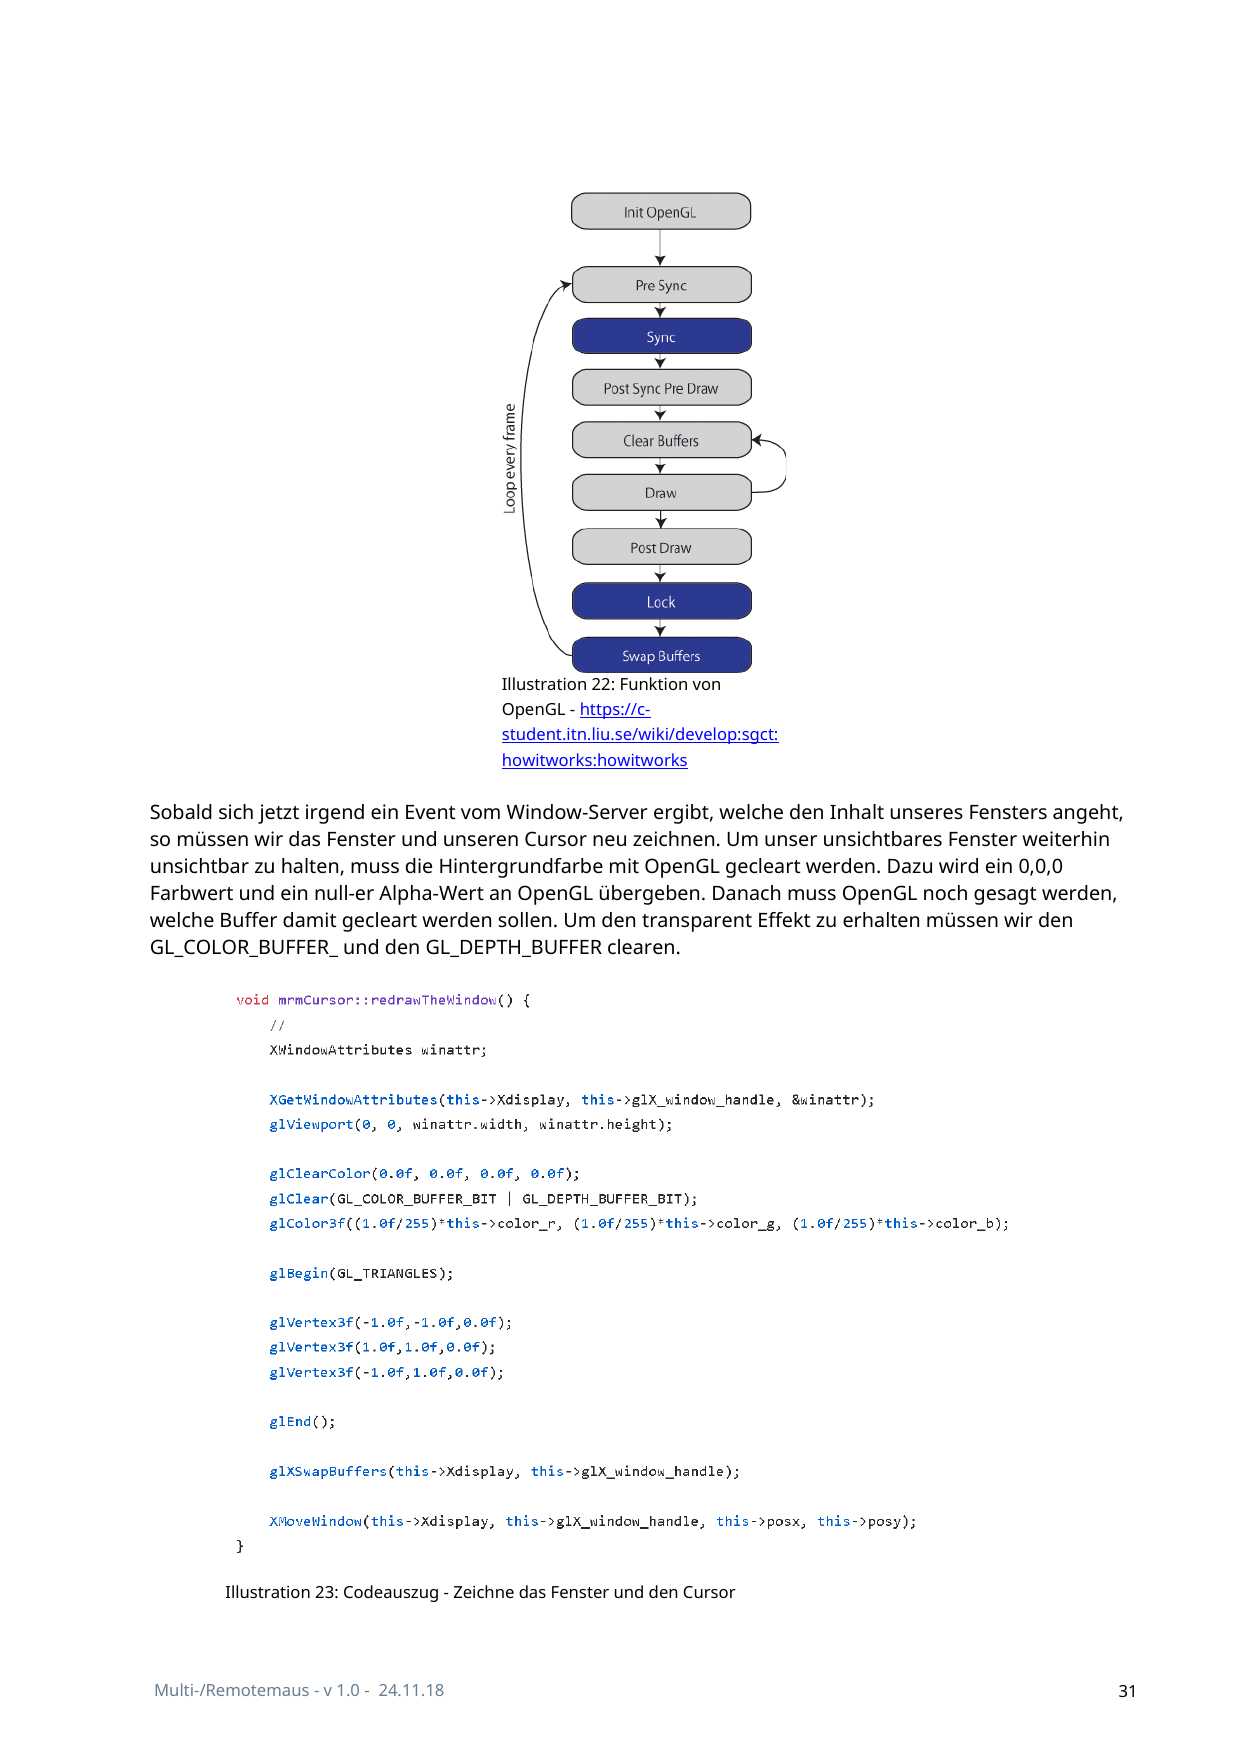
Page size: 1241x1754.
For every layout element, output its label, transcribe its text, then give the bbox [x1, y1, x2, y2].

text Illustration 22: Funktion von OpenGL - https://c-student.itn.liu.se/wiki/develop:sgct:howitworks:howitworks [502, 673, 786, 771]
picture [225, 987, 1060, 1581]
picture [501, 192, 787, 673]
text Illustration 23: Codeauszug - Zeichne das Fenster und den Cursor [225, 1581, 1060, 1603]
text Sobald sich jetzt irgend ein Event vom Window-Server ergibt, welche den Inhalt unseres Fensters angeht, so müssen wir das Fenster und unseren Cursor neu zeichnen. Um unser unsichtbares Fenster weiterhin unsichtbar zu halten, muss die Hintergrundfarbe mit OpenGL gecleart werden. Dazu wird ein 0,0,0 Farbwert und ein null-er Alpha-Wert an OpenGL übergeben. Danach muss OpenGL noch gesagt werden, welche Buffer damit gecleart werden sollen. Um den transparent Effekt zu erhalten müssen wir den GL_COLOR_BUFFER_ und den GL_DEPTH_BUFFER clearen. [149, 798, 1136, 960]
